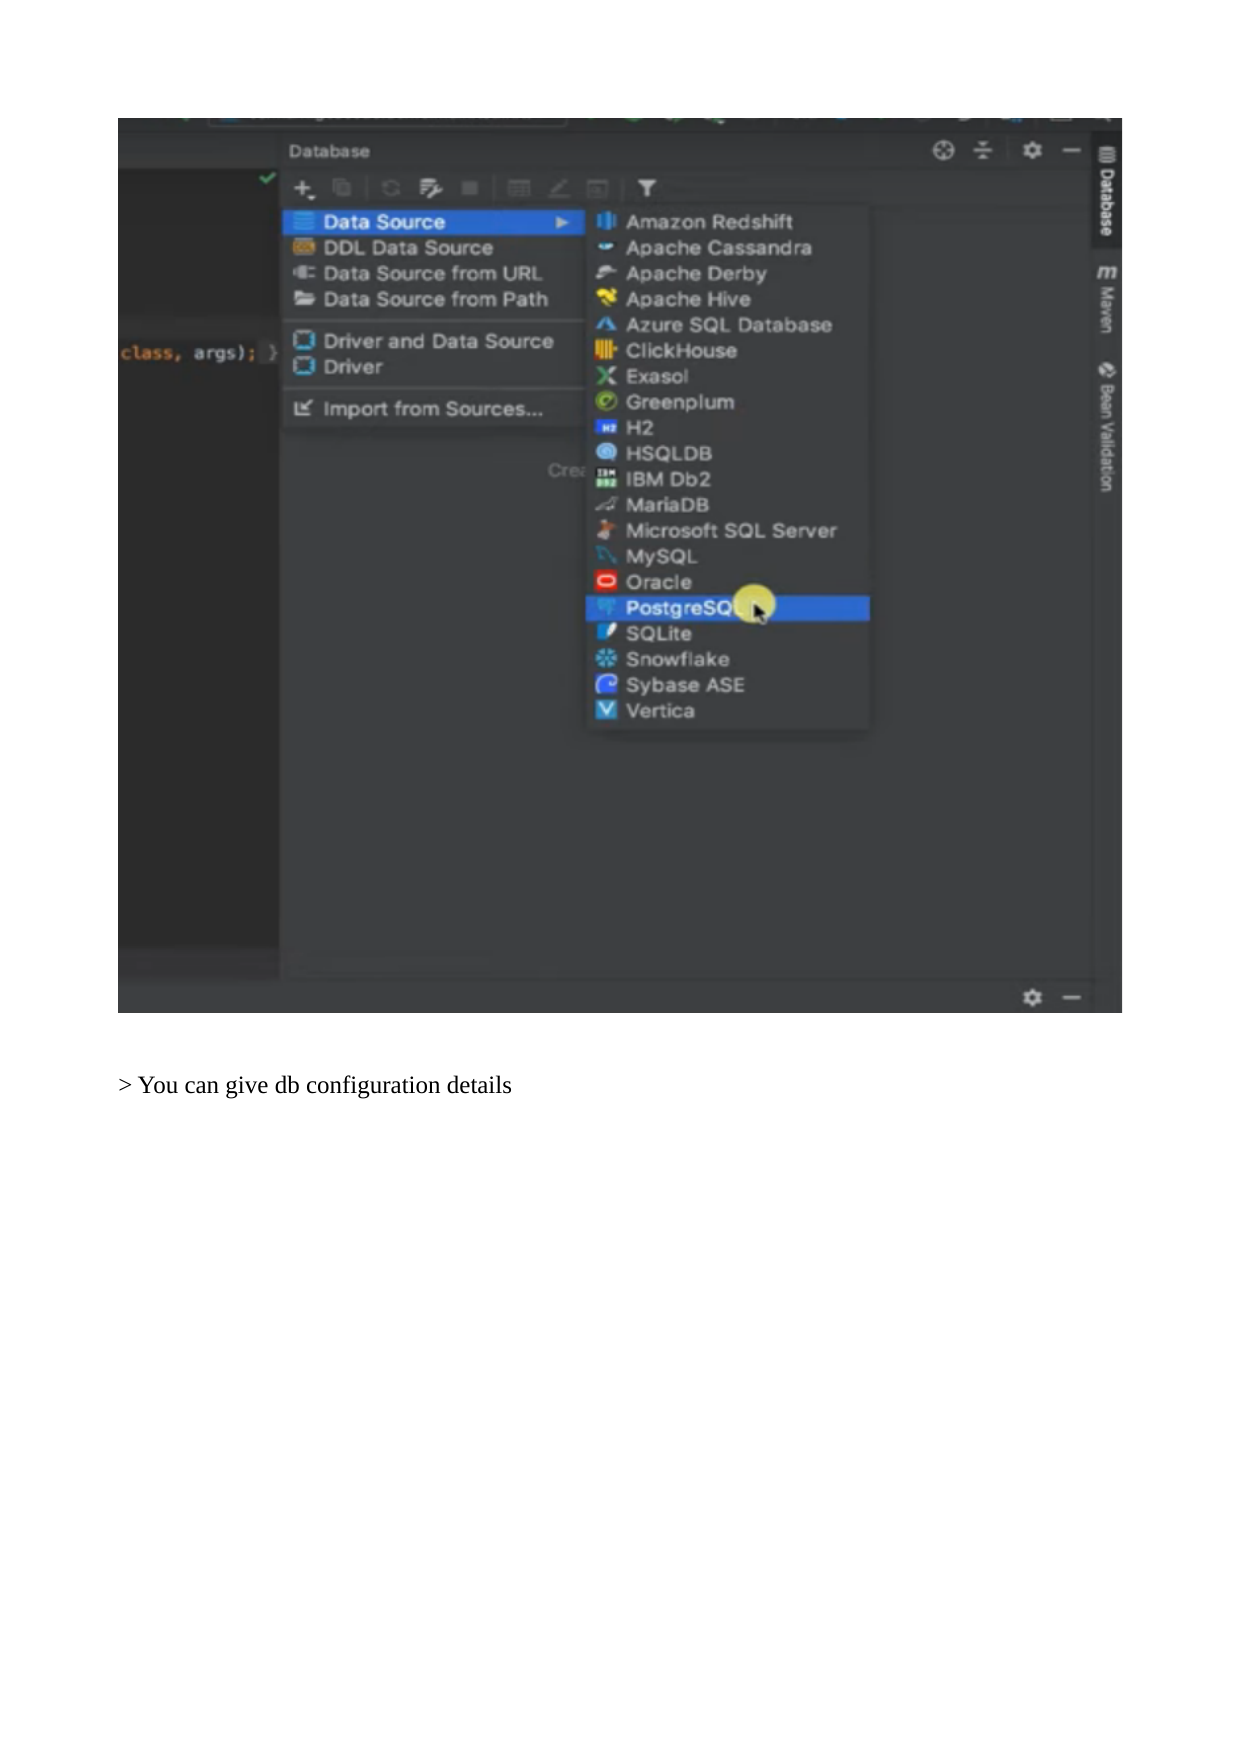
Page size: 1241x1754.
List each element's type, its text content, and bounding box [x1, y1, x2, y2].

picture [118, 118, 1123, 1013]
text > You can give db configuration details [118, 1070, 1122, 1099]
